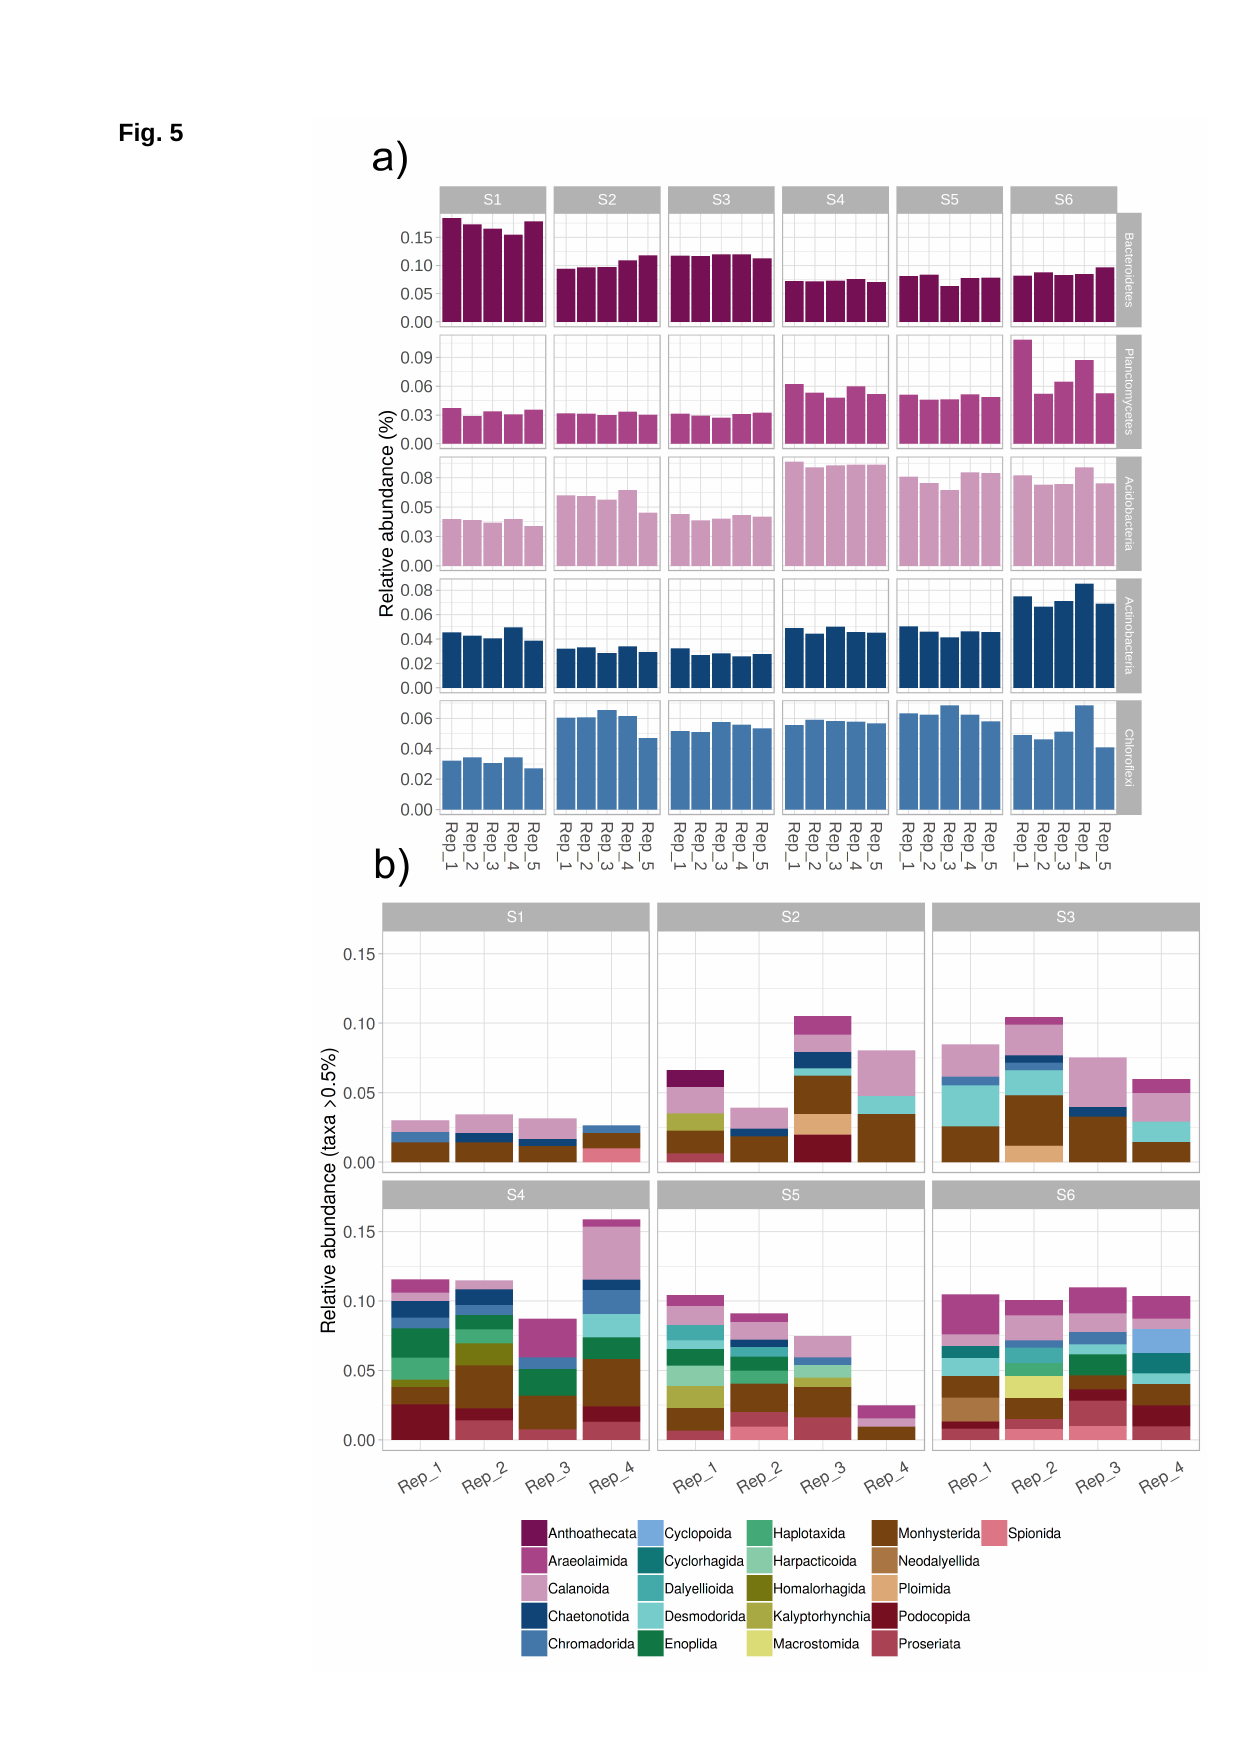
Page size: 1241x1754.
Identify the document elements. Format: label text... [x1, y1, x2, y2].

text Fig. 5 [118, 118, 313, 147]
picture [313, 118, 1207, 1672]
